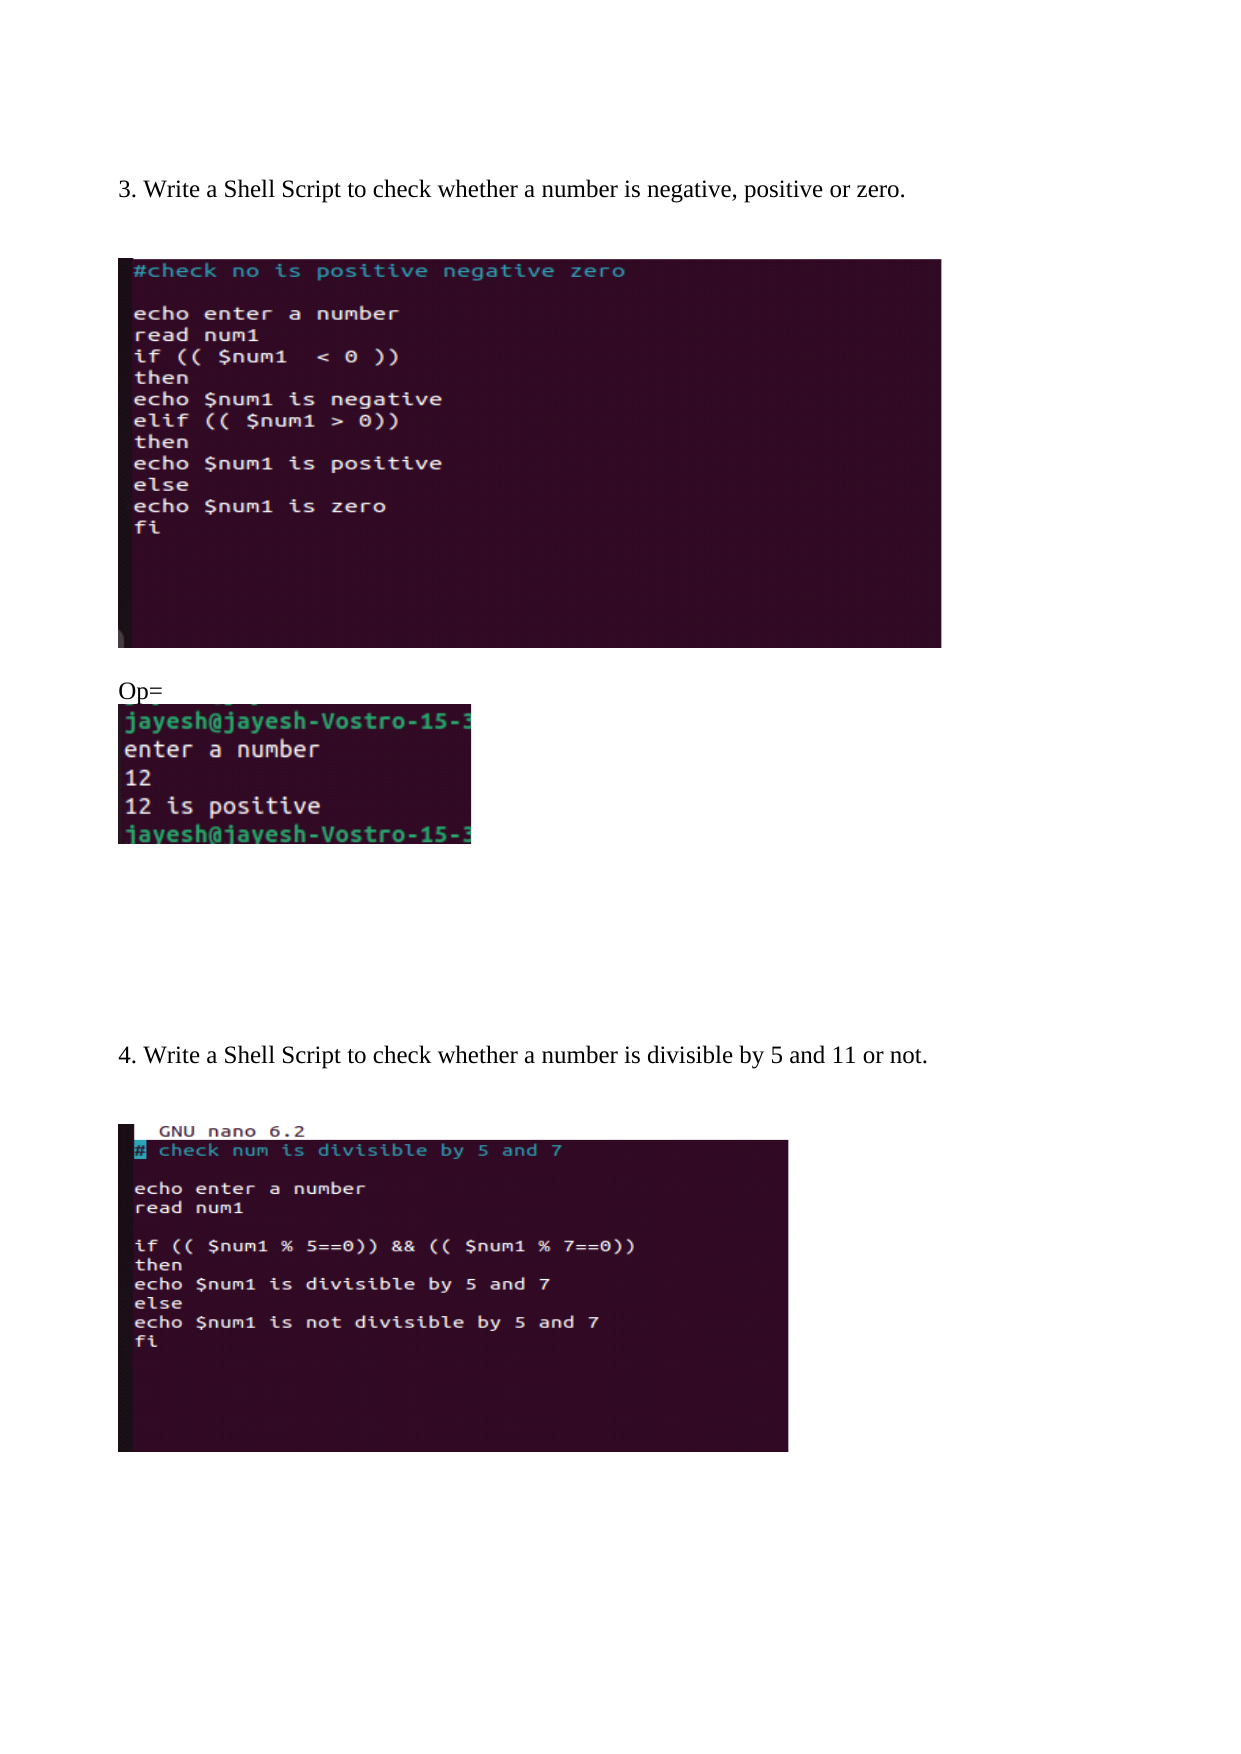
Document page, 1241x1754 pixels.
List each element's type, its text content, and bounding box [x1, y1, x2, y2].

text 4. Write a Shell Script to check whether a number is divisible by 5 and 11 or not. [118, 1040, 1122, 1069]
text Op= [118, 676, 1122, 705]
text 3. Write a Shell Script to check whether a number is negative, positive or zero. [118, 174, 1122, 203]
